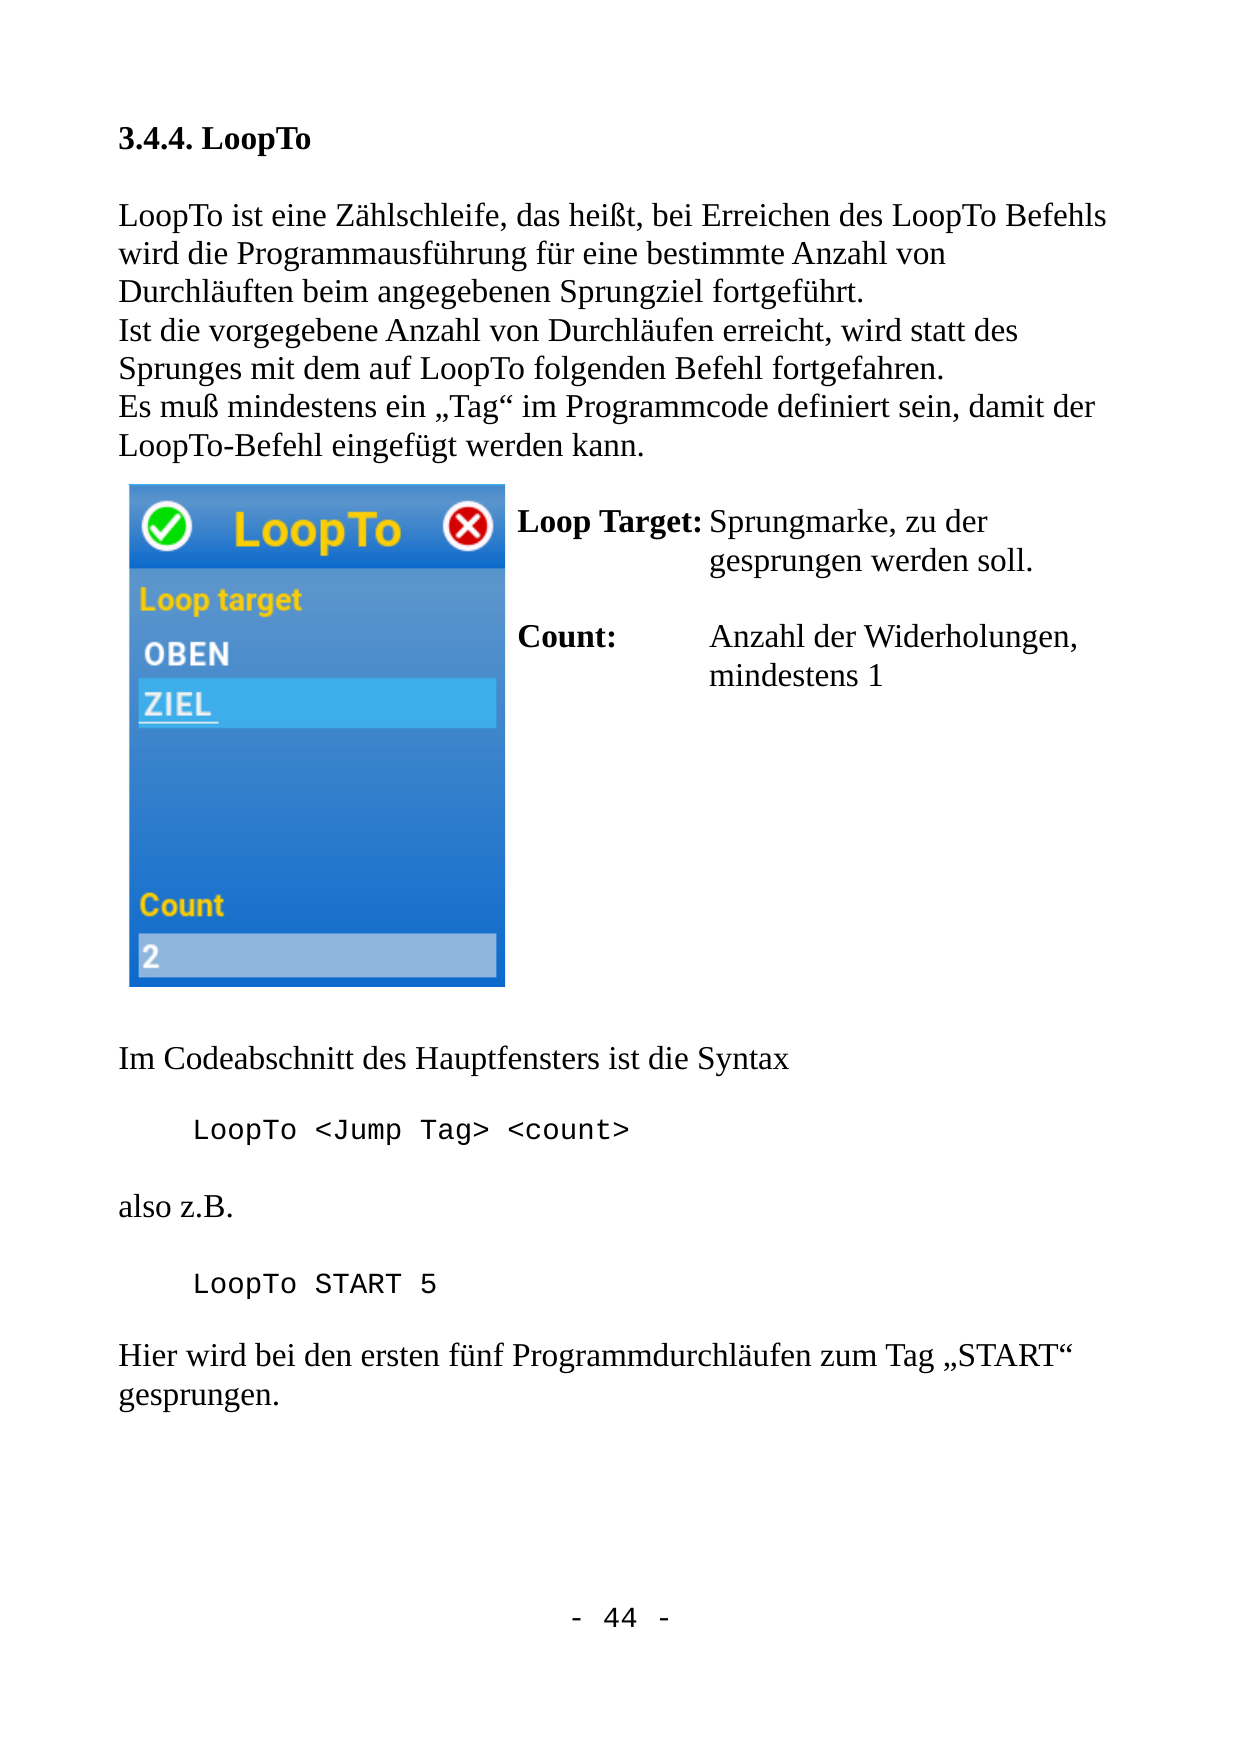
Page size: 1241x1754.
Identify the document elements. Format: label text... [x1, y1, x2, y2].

text LoopTo ist eine Zählschleife, das heißt, bei Erreichen des LoopTo Befehls wird die Programmausführung für eine bestimmte Anzahl von Durchläuften beim angegebenen Sprungziel fortgeführt. [118, 195, 1122, 310]
text Count: Anzahl der Widerholungen, mindestens 1 [506, 616, 1122, 693]
text 3.4.4. LoopTo [118, 118, 1122, 156]
text LoopTo START 5 [118, 1263, 1122, 1303]
text Loop Target: Sprungmarke, zu der gesprungen werden soll. [506, 501, 1122, 578]
text LoopTo <Jump Tag> <count> [118, 1115, 1122, 1148]
text Hier wird bei den ersten fünf Programmdurchläufen zum Tag „START“ gesprungen. [118, 1336, 1122, 1412]
text Im Codeabschnitt des Hauptfensters ist die Syntax [118, 1038, 1122, 1076]
text also z.B. [118, 1186, 1122, 1224]
text Es muß mindestens ein „Tag“ im Programmcode definiert sein, damit der LoopTo-Befehl eingefügt werden kann. [118, 386, 1122, 463]
text Ist die vorgegebene Anzahl von Durchläufen erreicht, wird statt des Sprunges mit dem auf LoopTo folgenden Befehl fortgefahren. [118, 310, 1122, 386]
picture [128, 484, 506, 987]
